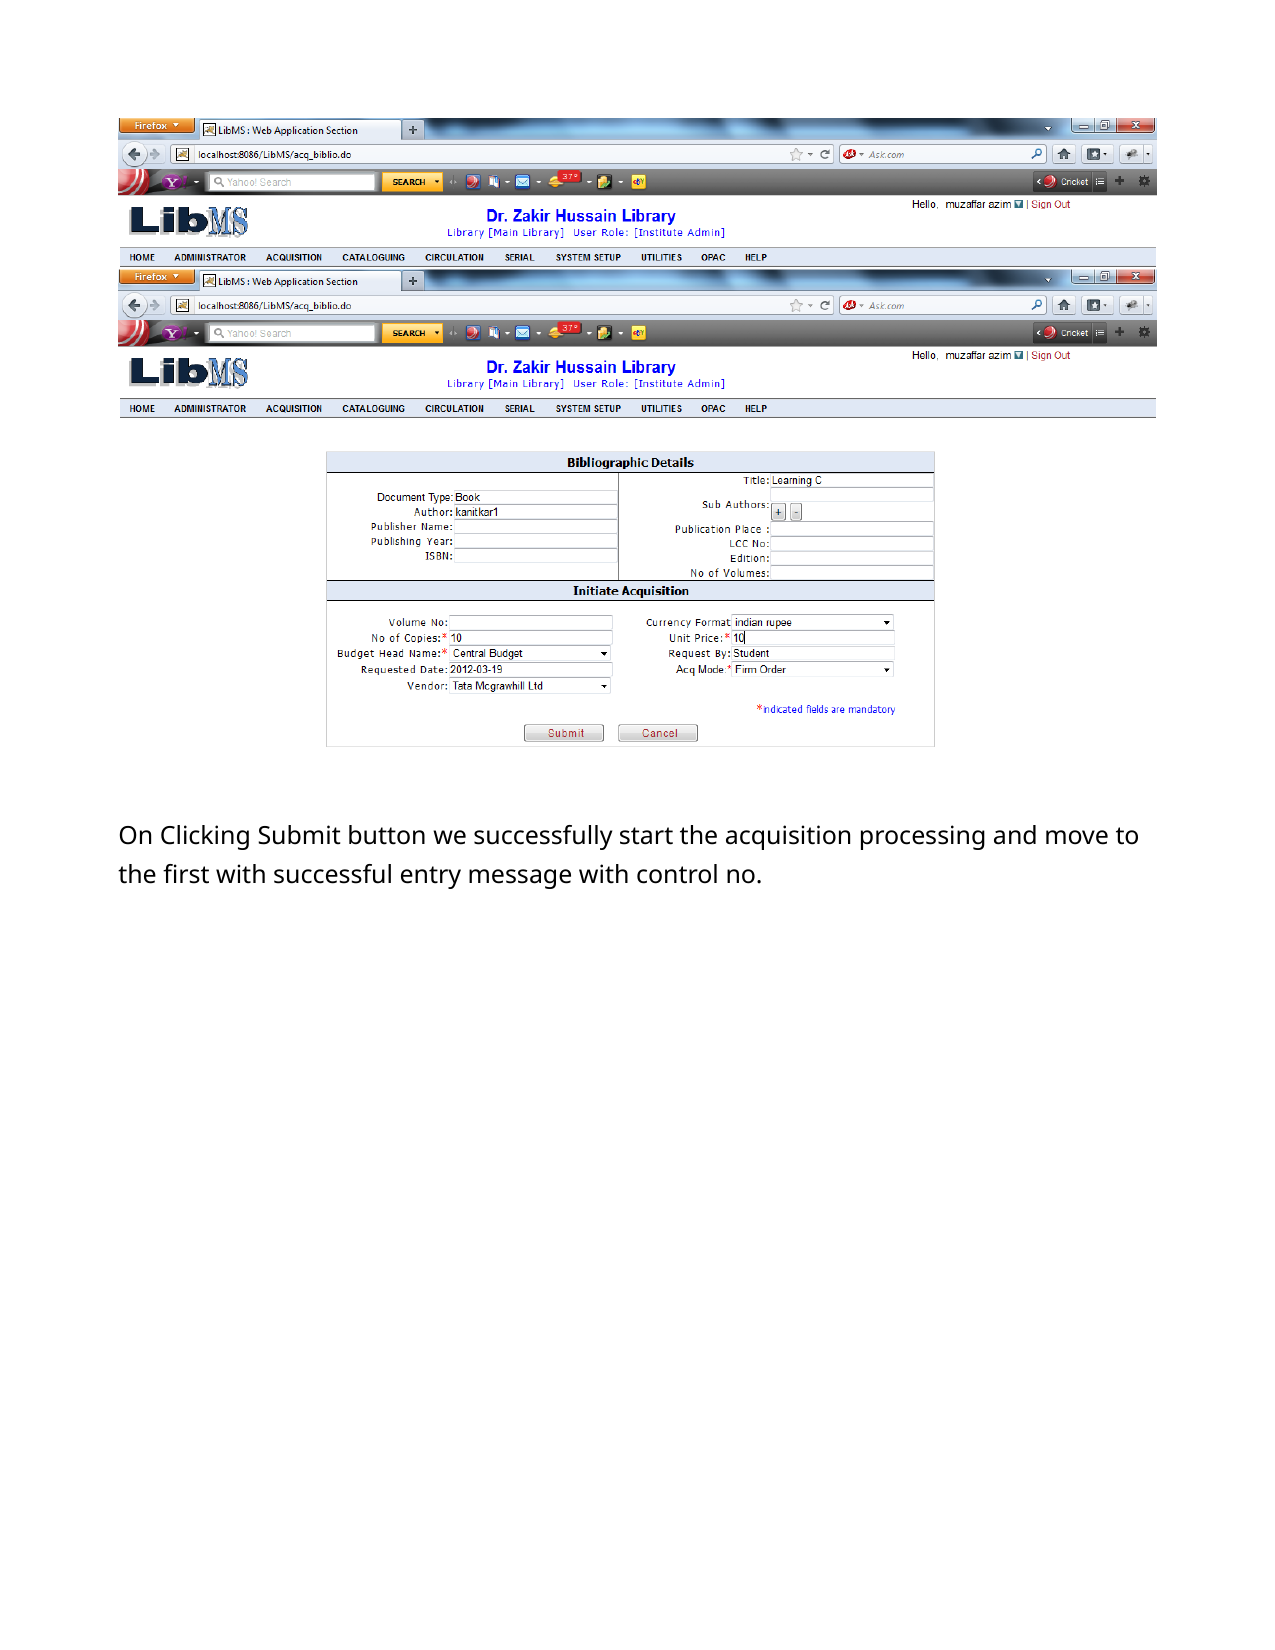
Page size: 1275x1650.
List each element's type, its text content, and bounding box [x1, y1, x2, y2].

picture [118, 118, 1157, 768]
text On Clicking Submit button we successfully start the acquisition processing and move to the first with successful entry message with control no. [118, 817, 1157, 891]
